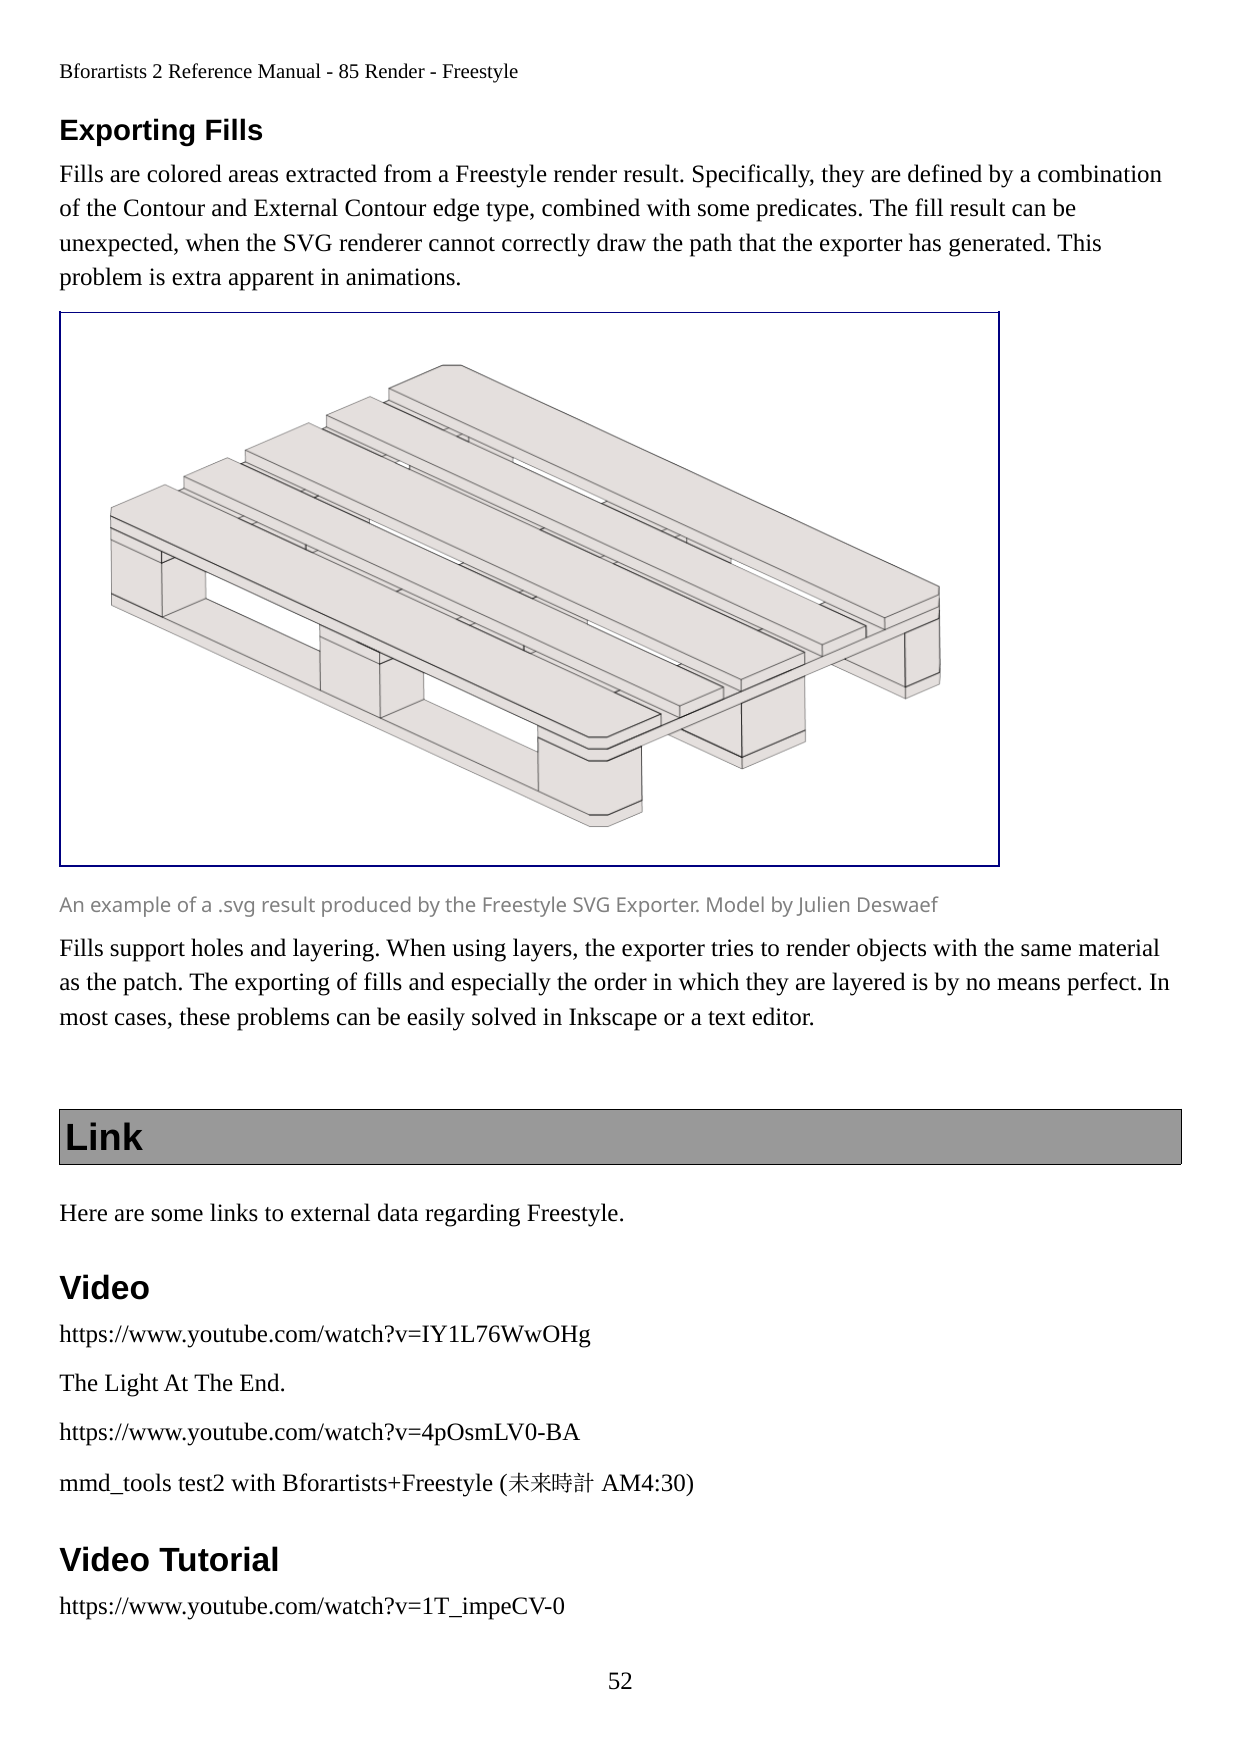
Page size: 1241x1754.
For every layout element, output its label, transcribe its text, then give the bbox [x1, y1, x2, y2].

picture [61, 313, 998, 865]
subtitle Exporting Fills [59, 113, 1181, 146]
text The Light At The End. [59, 1368, 1181, 1397]
text Fills support holes and layering. When using layers, the exporter tries to render objects with the same material as the patch. The exporting of fills and especially the order in which they are layered is by no means perfect. In most cases, these problems can be easily solved in Inkscape or a text editor. [59, 933, 1181, 1031]
text https://www.youtube.com/watch?v=IY1L76WwOHg [59, 1319, 1181, 1348]
subtitle Video [59, 1268, 1181, 1307]
table_header Link [60, 1110, 1181, 1164]
text An example of a .svg result produced by the Freestyle SVG Exporter. Model by Julien Deswaef [59, 887, 1181, 918]
text Here are some links to external data regarding Freestyle. [59, 1198, 1181, 1227]
subtitle Video Tutorial [59, 1540, 1181, 1578]
text mmd_tools test2 with Bforartists+Freestyle (未来時計 AM4:30) [59, 1467, 1181, 1498]
text https://www.youtube.com/watch?v=1T_impeCV-0 [59, 1591, 1181, 1619]
text Fills are colored areas extracted from a Freestyle render result. Specifically, they are defined by a combination of the Contour and External Contour edge type, combined with some predicates. The fill result can be unexpected, when the SVG renderer cannot correctly draw the path that the exporter has generated. This problem is extra apparent in animations. [59, 159, 1181, 291]
text https://www.youtube.com/watch?v=4pOsmLV0-BA [59, 1417, 1181, 1446]
